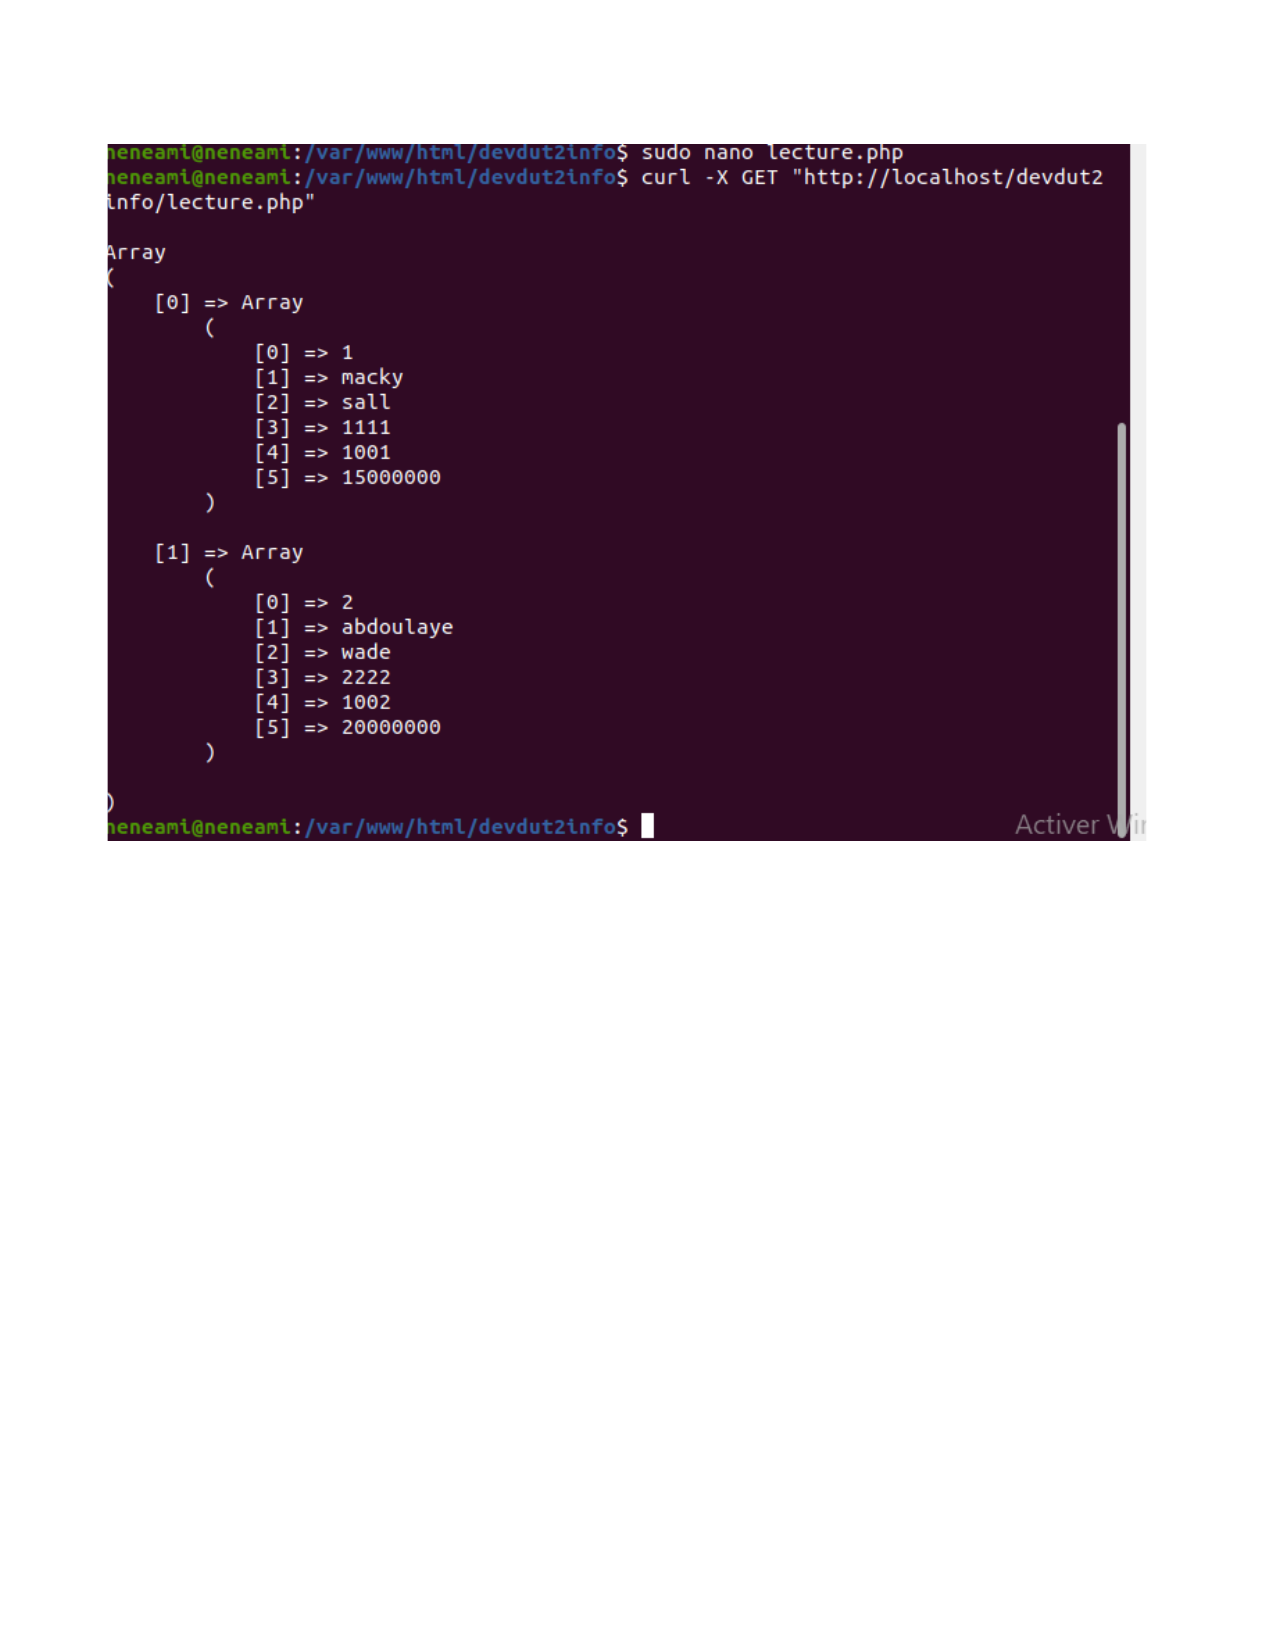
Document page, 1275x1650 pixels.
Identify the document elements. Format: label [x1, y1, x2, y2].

picture [107, 144, 1147, 841]
